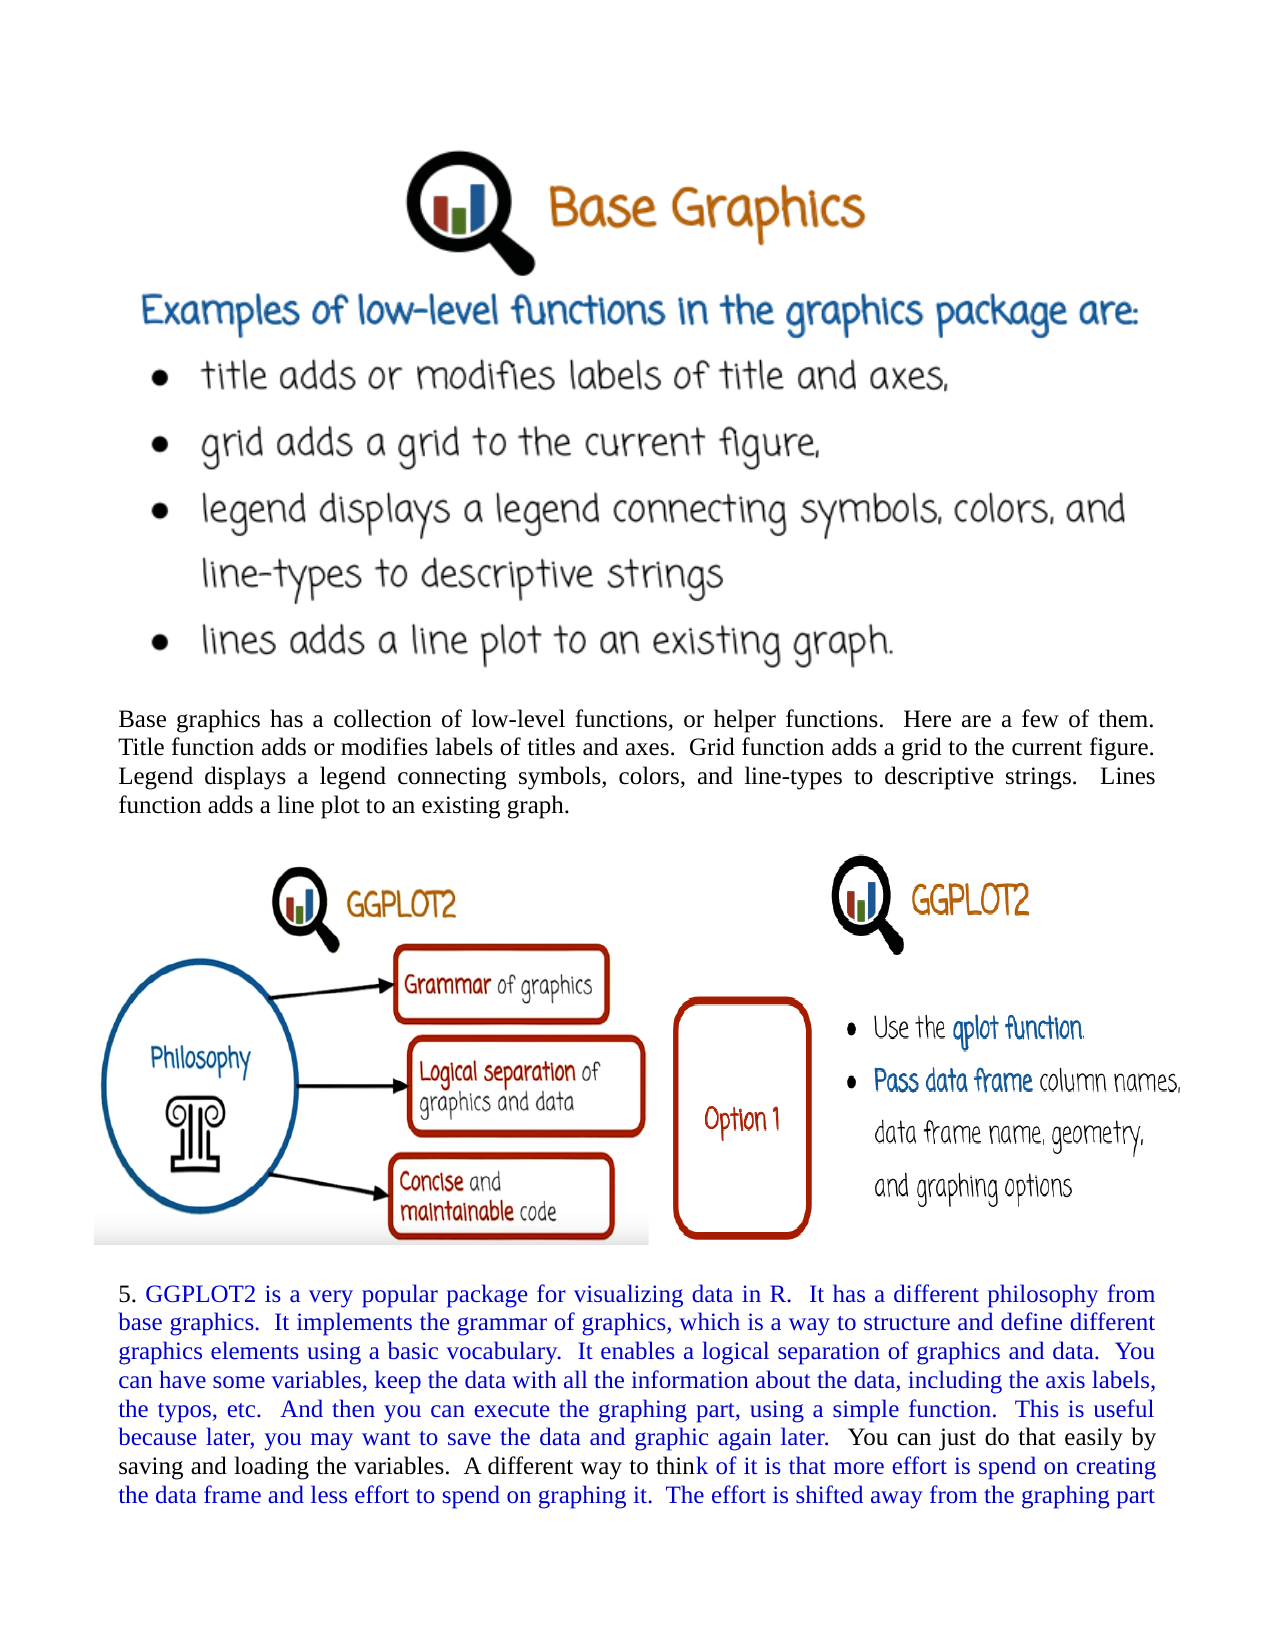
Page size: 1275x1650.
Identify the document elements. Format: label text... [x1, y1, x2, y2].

text Base graphics has a collection of low-level functions, or helper functions. Here are a few of them. Title function adds or modifies labels of titles and axes. Grid function adds a grid to the current figure. Legend displays a legend connecting symbols, colors, and line-types to descriptive strings. Lines function adds a line plot to an existing graph. [118, 704, 1157, 819]
picture [118, 146, 1157, 675]
text 5. GGPLOT2 is a very popular package for visualizing data in R. It has a different philosophy from base graphics. It implements the grammar of graphics, which is a way to structure and define different graphics elements using a basic vocabulary. It enables a logical separation of graphics and data. You can have some variables, keep the data with all the information about the data, including the axis labels, the typos, etc. And then you can execute the graphing part, using a simple function. This is useful because later, you may want to save the data and graphic again later. You can just do that easily by saving and loading the variables. A different way to think of it is that more effort is spend on creating the data frame and less effort to spend on graphing it. The effort is shifted away from the graphing part [118, 1279, 1157, 1509]
picture [93, 849, 1189, 1248]
